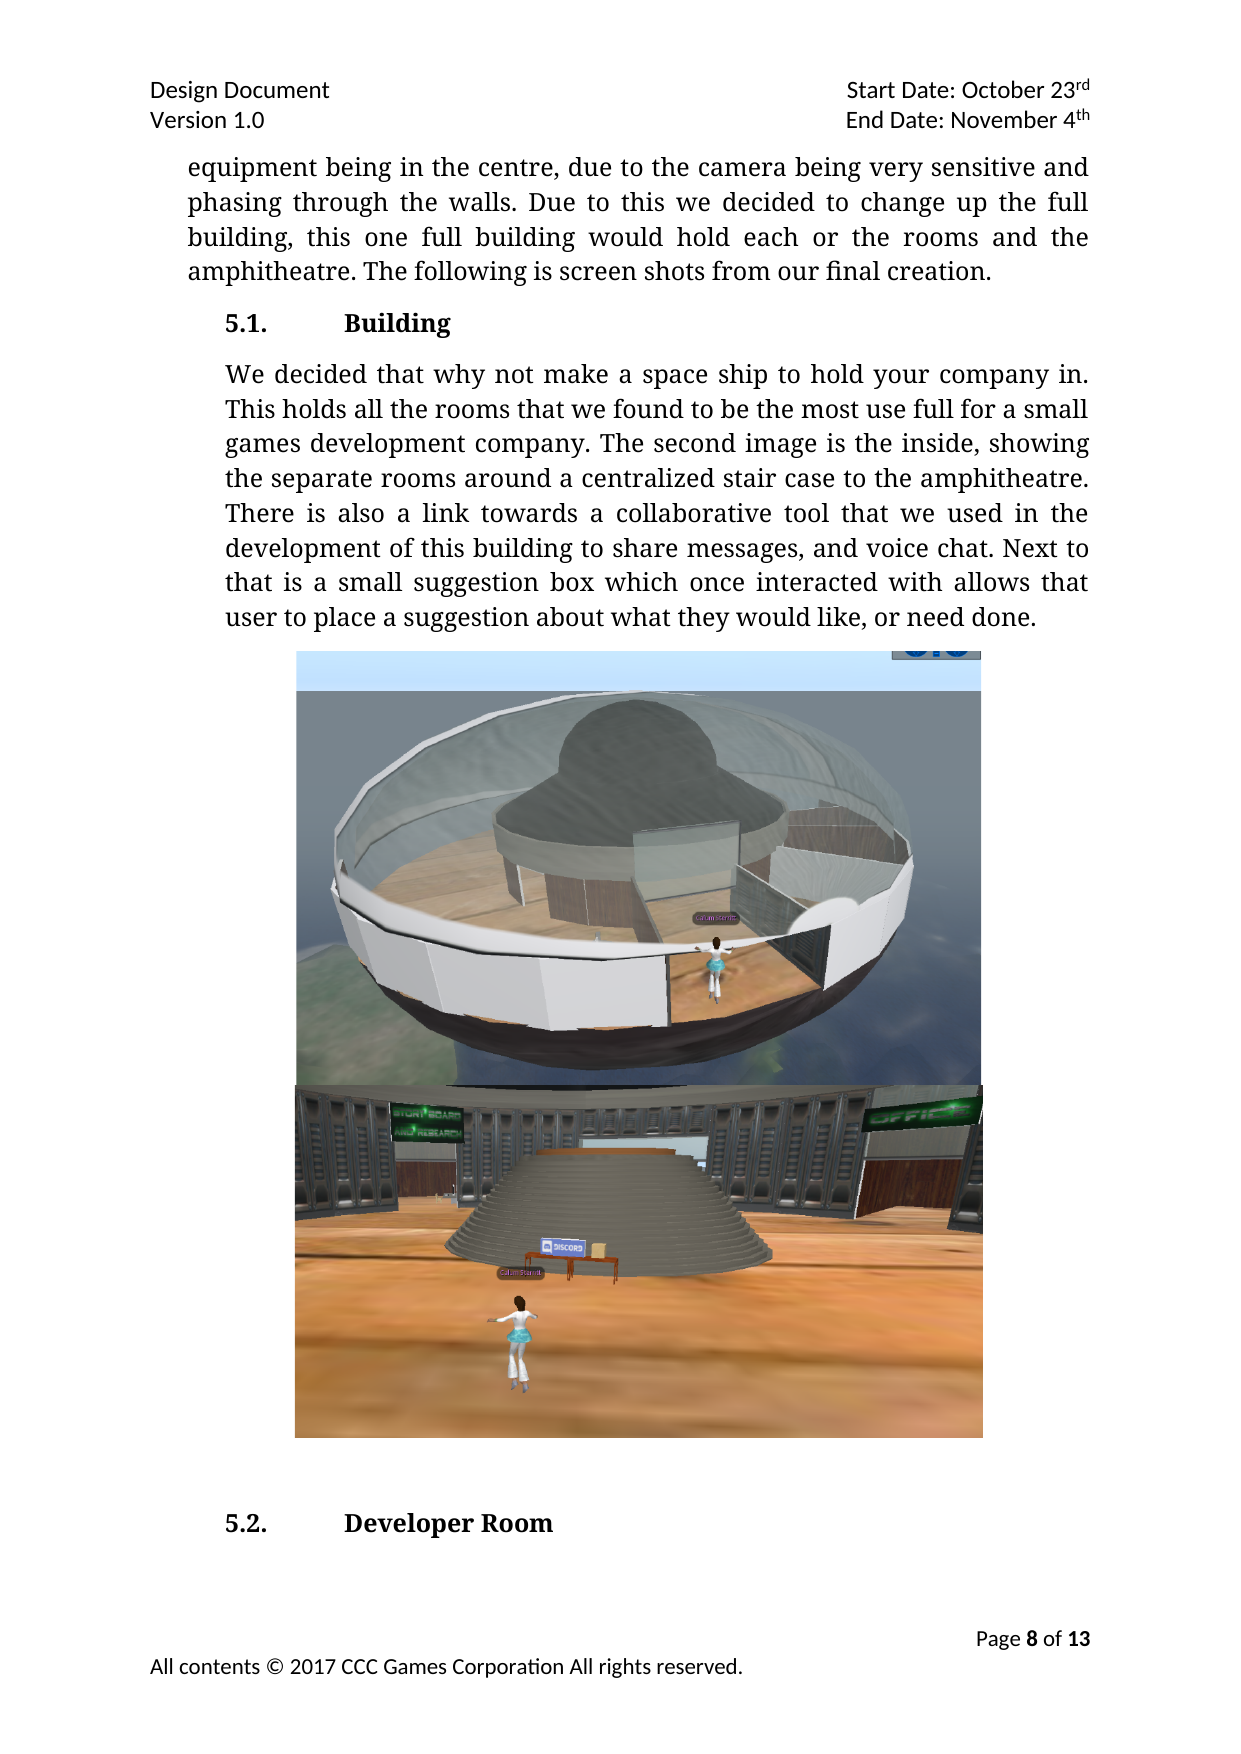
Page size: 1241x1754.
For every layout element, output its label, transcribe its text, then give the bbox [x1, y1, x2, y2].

list Building [225, 305, 1090, 339]
text equipment being in the centre, due to the camera being very sensitive and phasing through the walls. Due to this we decided to change up the full building, this one full building would hold each or the rooms and the amphitheatre. The following is screen shots from our final creation. [187, 150, 1090, 288]
list Developer Room [225, 1506, 1090, 1540]
text We decided that why not make a space ship to hold your company in. This holds all the rooms that we found to be the most use full for a small games development company. The second image is the inside, showing the separate rooms around a centralized stair case to the amphitheatre. There is also a link towards a collaborative tool that we used in the development of this building to share messages, and voice chat. Next to that is a small suggestion box which once interacted with allows that user to place a suggestion about what they would like, or need done. [225, 357, 1090, 634]
